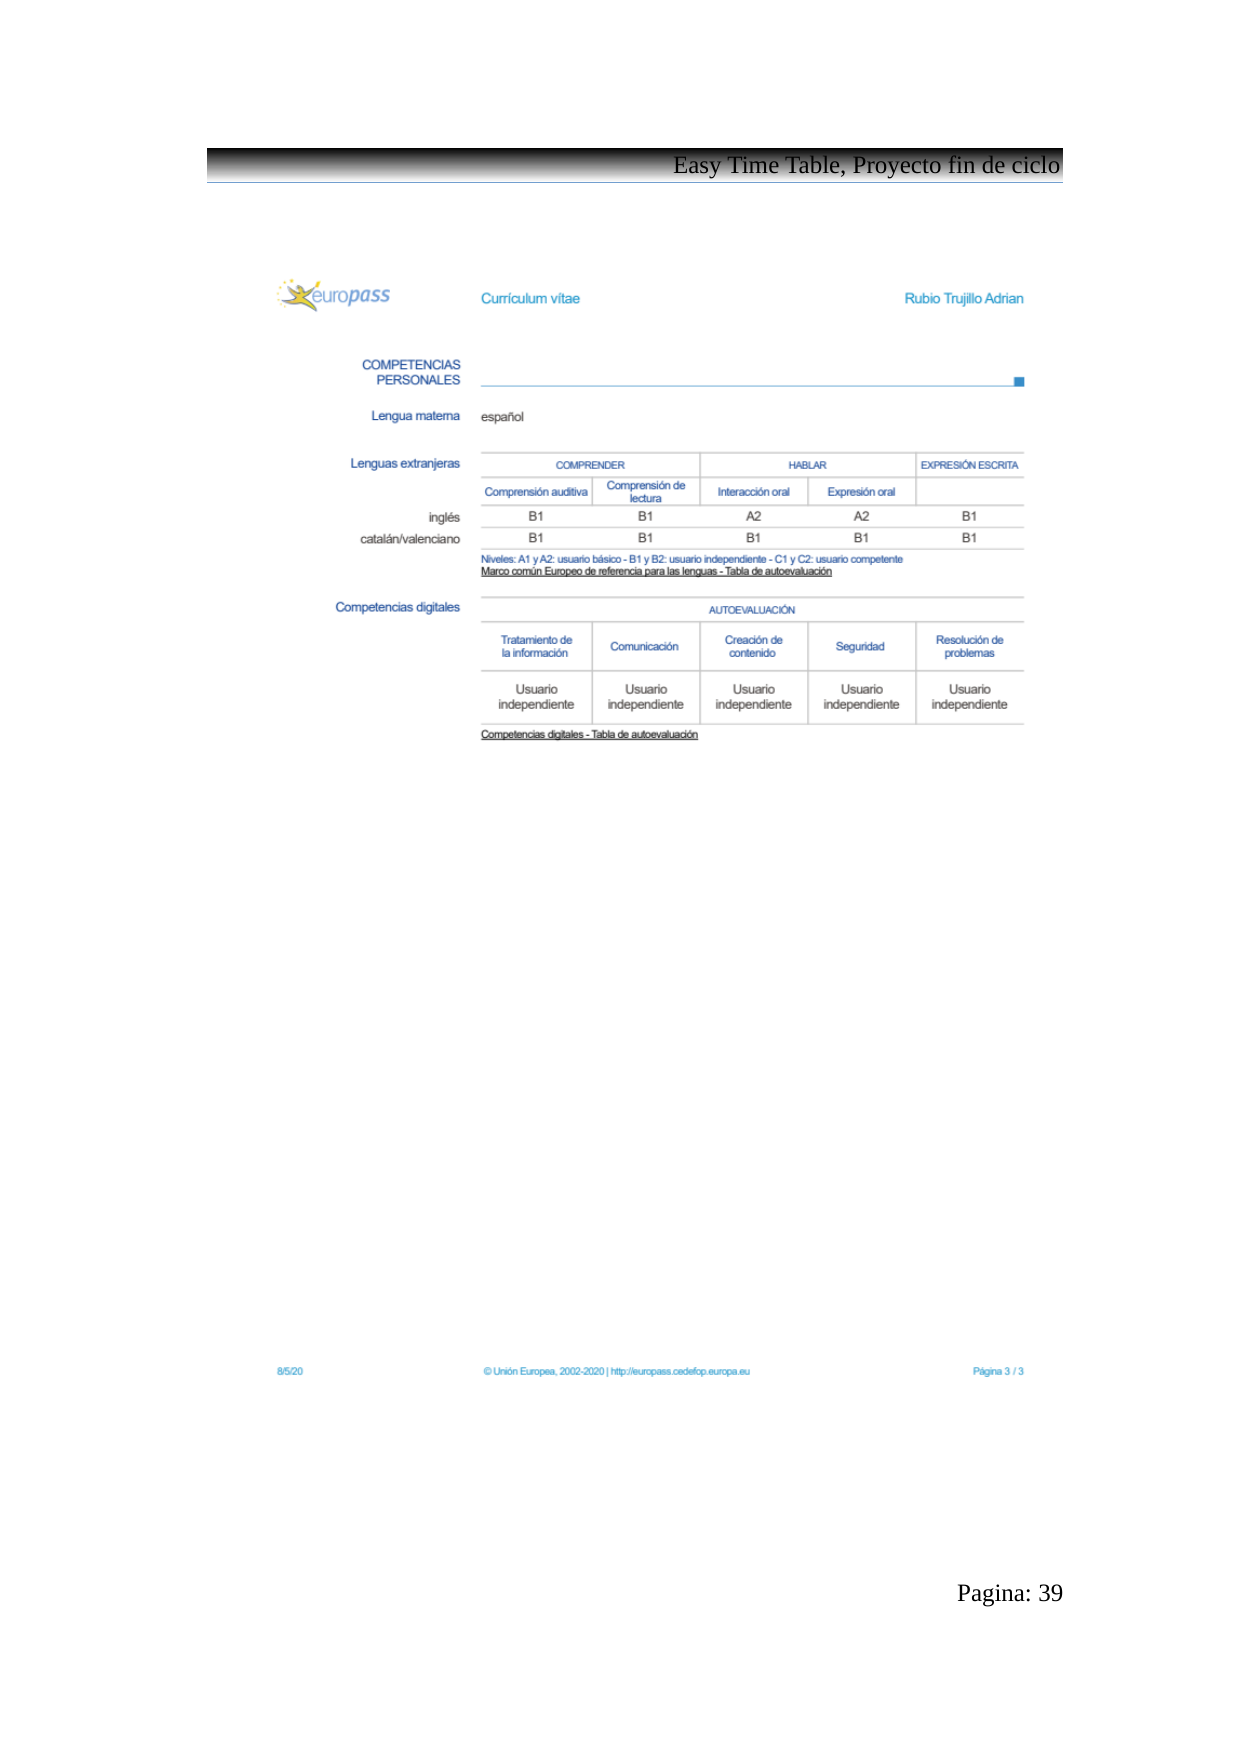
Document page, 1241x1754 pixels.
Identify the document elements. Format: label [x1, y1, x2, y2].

picture [216, 218, 1073, 1431]
